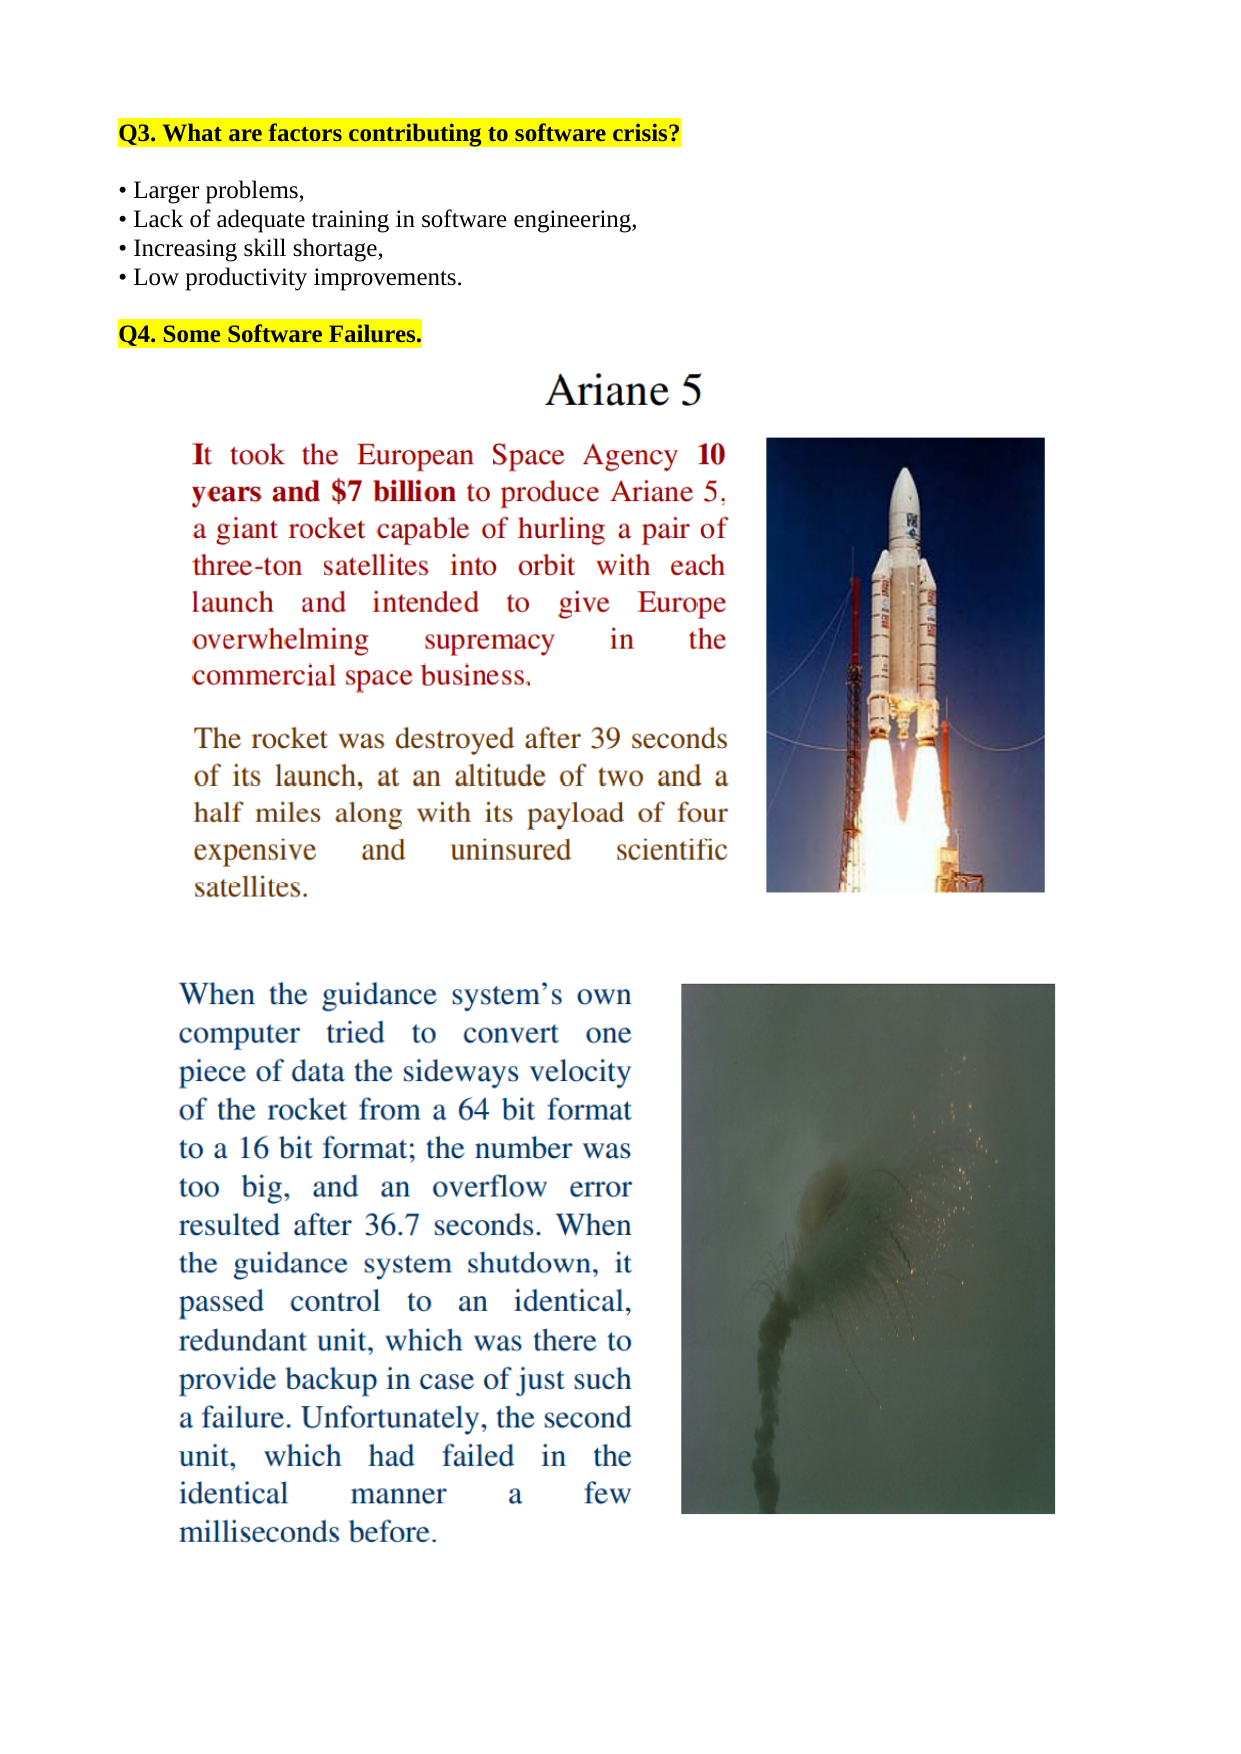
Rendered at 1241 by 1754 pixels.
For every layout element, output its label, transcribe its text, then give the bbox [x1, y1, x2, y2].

text Q3. What are factors contributing to software crisis? [118, 118, 1122, 147]
text • Lack of adequate training in software engineering, [118, 204, 1122, 233]
text • Larger problems, [118, 176, 1122, 204]
picture [171, 971, 1069, 1544]
text • Increasing skill shortage, [118, 233, 1122, 262]
text • Low productivity improvements. [118, 262, 1122, 291]
text Q4. Some Software Failures. [118, 319, 1122, 348]
picture [186, 369, 1054, 915]
